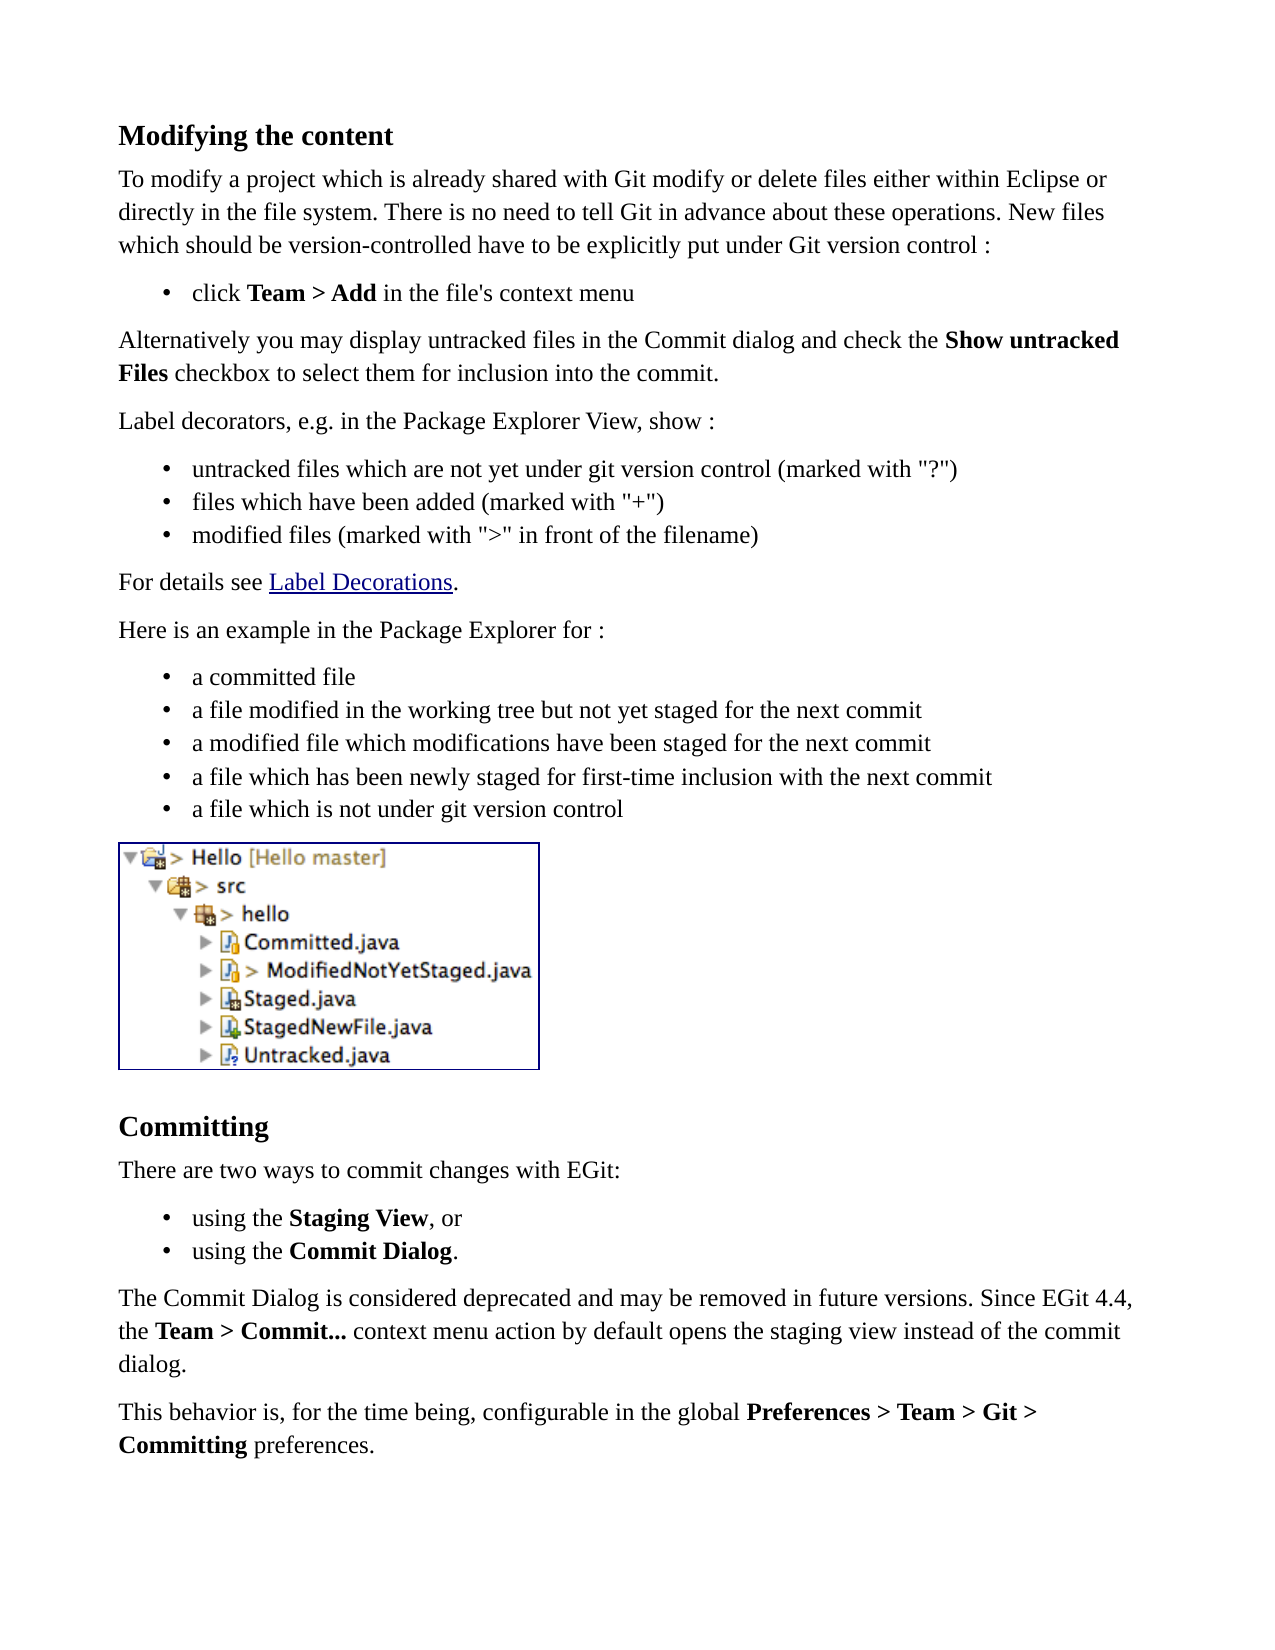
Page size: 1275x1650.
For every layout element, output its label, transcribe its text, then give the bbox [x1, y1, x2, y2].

list using the Staging View, or [162, 1203, 1157, 1232]
text Label decorators, e.g. in the Package Explorer View, show : [118, 406, 1157, 435]
list a modified file which modifications have been staged for the next commit [162, 728, 1157, 757]
subtitle Modifying the content [118, 118, 1157, 152]
subtitle Committing [118, 1109, 1157, 1143]
list a committed file [162, 662, 1157, 691]
list using the Commit Dialog. [162, 1236, 1157, 1264]
text To modify a project which is already shared with Git modify or delete files either within Eclipse or directly in the file system. There is no need to tell Git in advance about these operations. New files which should be version-controlled have to be explicitly put under Git version control : [118, 164, 1157, 259]
text For details see Label Decorations. [118, 567, 1157, 596]
picture [120, 844, 538, 1069]
list untracked files which are not yet under git version control (marked with "?") [162, 454, 1157, 482]
list files which have been added (marked with "+") [162, 487, 1157, 515]
text Alternatively you may display untracked files in the Commit dialog and check the Show untracked Files checkbox to select them for inclusion into the commit. [118, 325, 1157, 387]
text Here is an example in the Package Explorer for : [118, 615, 1157, 644]
list a file modified in the working tree but not yet staged for the next commit [162, 696, 1157, 724]
text This behavior is, for the time being, configurable in the global Preferences > Team > Git > Committing preferences. [118, 1397, 1157, 1459]
list click Team > Add in the file's context menu [162, 278, 1157, 307]
text There are two ways to commit changes with EGit: [118, 1155, 1157, 1184]
list a file which is not under git version control [162, 794, 1157, 823]
list a file which has been newly staged for first-time inclusion with the next commit [162, 762, 1157, 790]
list modified files (marked with ">" in front of the filename) [162, 520, 1157, 548]
text The Commit Dialog is considered deprecated and may be removed in future versions. Since EGit 4.4, the Team > Commit... context menu action by default opens the staging view instead of the commit dialog. [118, 1283, 1157, 1378]
